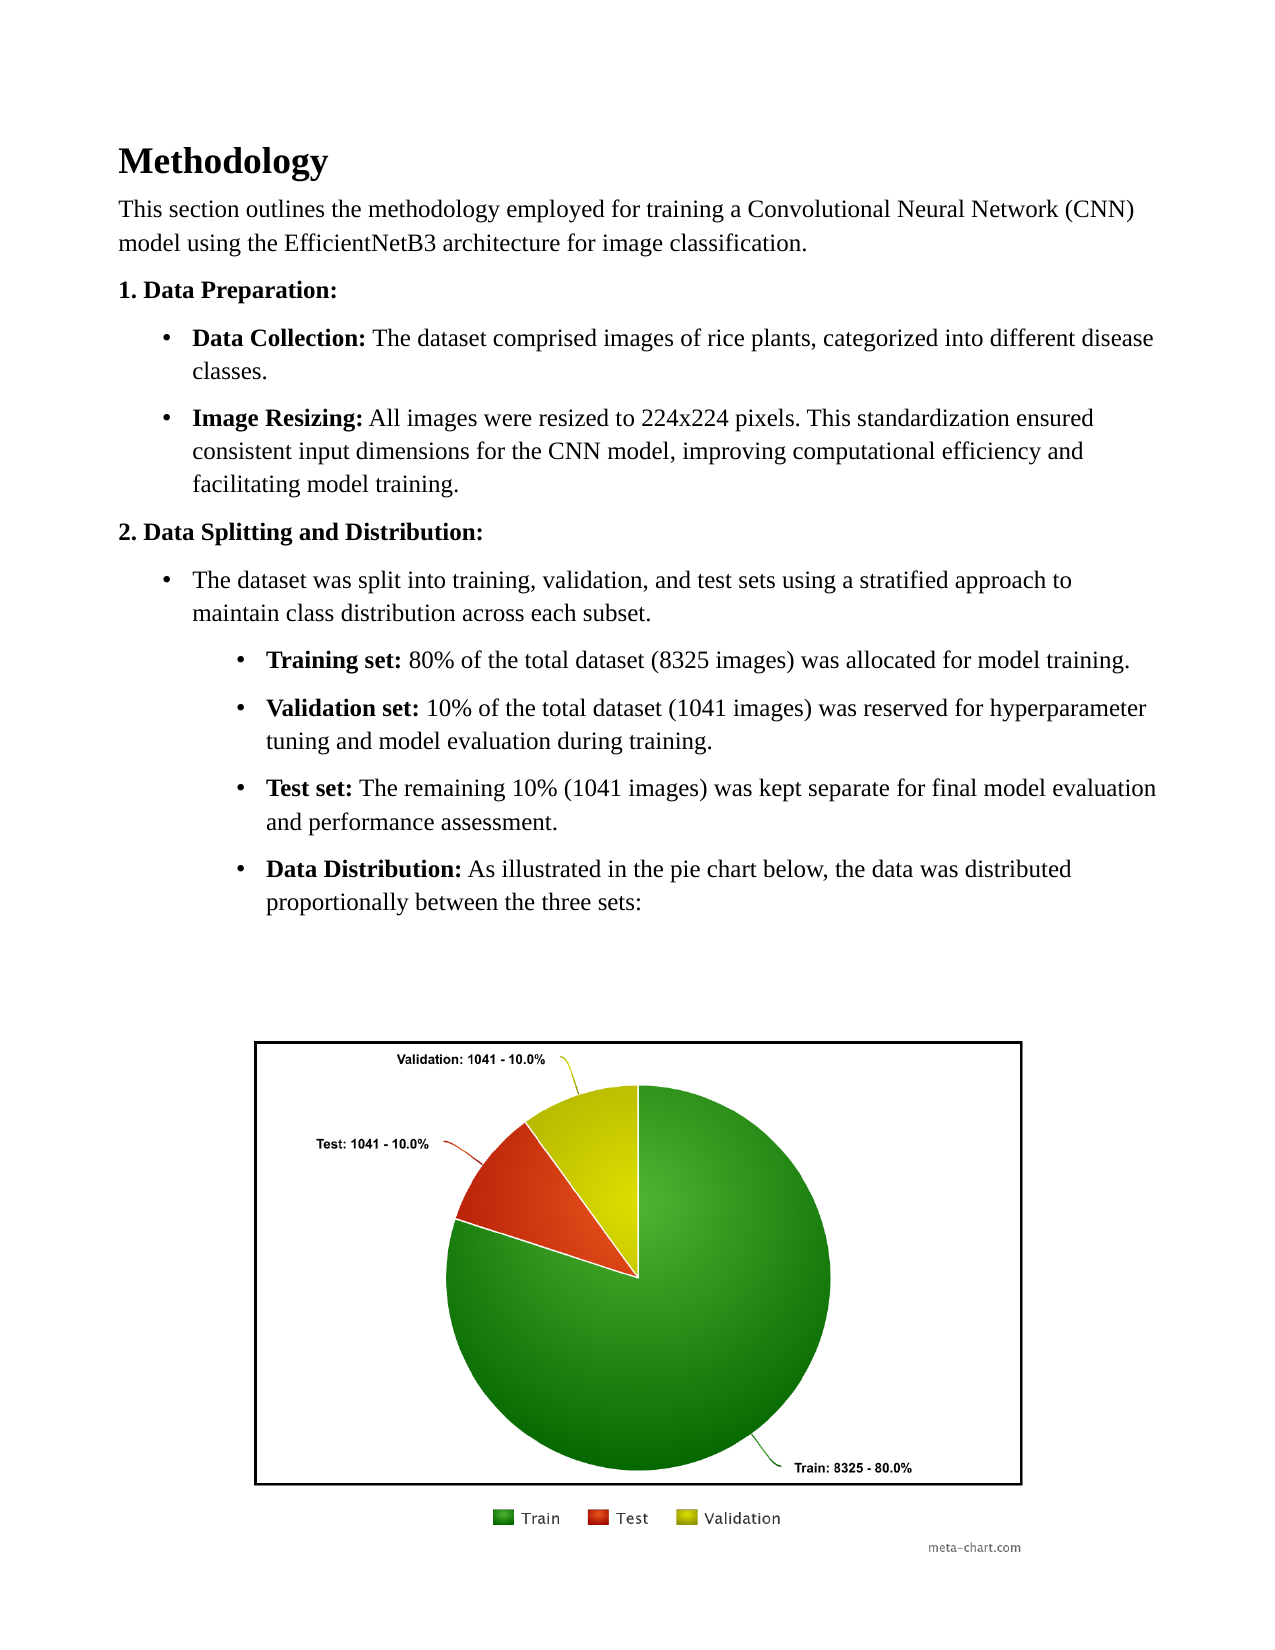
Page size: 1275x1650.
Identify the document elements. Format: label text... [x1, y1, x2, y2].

text This section outlines the methodology employed for training a Convolutional Neural Network (CNN) model using the EfficientNetB3 architecture for image classification. [118, 194, 1157, 256]
list Image Resizing: All images were resized to 224x224 pixels. This standardization ensured consistent input dimensions for the CNN model, improving computational efficiency and facilitating model training. [162, 403, 1157, 498]
list Data Distribution: As illustrated in the pie chart below, the data was distributed proportionally between the three sets: [236, 854, 1157, 916]
text 1. Data Preparation: [118, 275, 1157, 304]
list Training set: 80% of the total dataset (8325 images) was allocated for model training. [236, 645, 1157, 674]
list Data Collection: The dataset comprised images of rice plants, categorized into different disease classes. [162, 323, 1157, 384]
subtitle Methodology [118, 139, 1157, 182]
text 2. Data Splitting and Distribution: [118, 517, 1157, 546]
list Test set: The remaining 10% (1041 images) was kept separate for final model evaluation and performance assessment. [236, 773, 1157, 835]
list The dataset was split into training, validation, and test sets using a stratified approach to maintain class distribution across each subset. [162, 565, 1157, 626]
picture [242, 1030, 1033, 1558]
list Validation set: 10% of the total dataset (1041 images) was reserved for hyperparameter tuning and model evaluation during training. [236, 693, 1157, 755]
